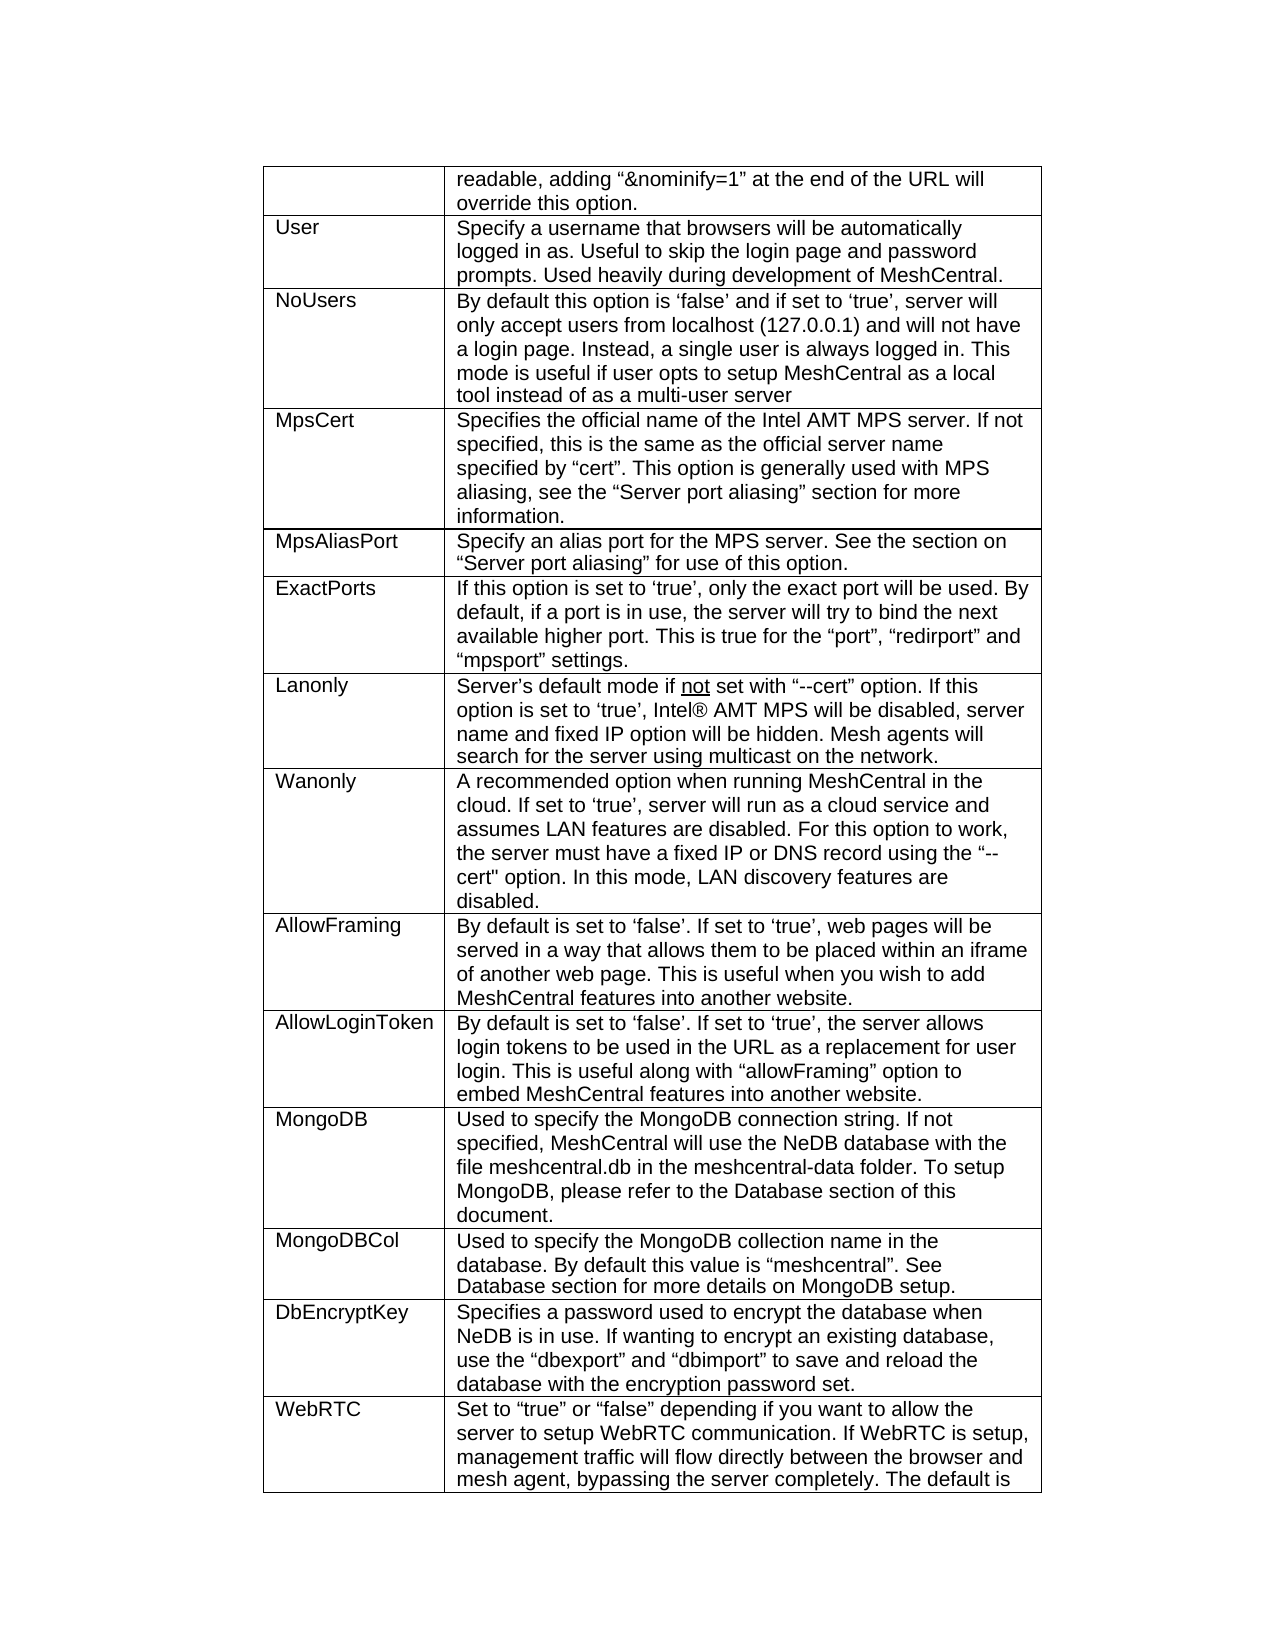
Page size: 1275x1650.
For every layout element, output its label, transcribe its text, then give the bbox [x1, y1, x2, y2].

table_cell By default is set to ‘false’. If set to ‘true’, the server allows login tokens to be used in the URL as a replacement for user login. This is useful along with “allowFraming” option to embed MeshCentral features into another website. [445, 1011, 1041, 1107]
table_cell By default this option is ‘false’ and if set to ‘true’, server will only accept users from localhost (127.0.0.1) and will not have a login page. Instead, a single user is always logged in. This mode is useful if user opts to setup MeshCentral as a local tool instead of as a multi-user server [445, 289, 1041, 407]
table_cell Server’s default mode if not set with “--cert” option. If this option is set to ‘true’, Intel® AMT MPS will be disabled, server name and fixed IP option will be hidden. Mesh agents will search for the server using multicast on the network. [445, 674, 1041, 768]
table_cell ExactPorts [264, 577, 444, 672]
table_cell NoUsers [264, 289, 444, 407]
table_cell Wanonly [264, 769, 444, 913]
table_cell Used to specify the MongoDB connection string. If not specified, MeshCentral will use the NeDB database with the file meshcentral.db in the meshcentral-data folder. To setup MongoDB, please refer to the Database section of this document. [445, 1108, 1041, 1227]
table_cell Specify an alias port for the MPS server. See the section on “Server port aliasing” for use of this option. [445, 530, 1041, 576]
table_cell AllowLoginToken [264, 1011, 444, 1107]
table_cell Used to specify the MongoDB collection name in the database. By default this value is “meshcentral”. See Database section for more details on MongoDB setup. [445, 1229, 1041, 1299]
table_header readable, adding “&nominify=1” at the end of the URL will override this option. [445, 167, 1041, 215]
table_cell AllowFraming [264, 914, 444, 1010]
table_cell User [264, 216, 444, 288]
table_cell DbEncryptKey [264, 1300, 444, 1396]
table_cell Specifies the official name of the Intel AMT MPS server. If not specified, this is the same as the official server name specified by “cert”. This option is generally used with MPS aliasing, see the “Server port aliasing” section for more information. [445, 409, 1041, 528]
table_cell WebRTC [264, 1397, 444, 1492]
table_cell A recommended option when running MeshCentral in the cloud. If set to ‘true’, server will run as a cloud service and assumes LAN features are disabled. For this option to work, the server must have a fixed IP or DNS record using the “-- cert" option. In this mode, LAN discovery features are disabled. [445, 769, 1041, 913]
table_header [264, 167, 444, 215]
table_cell Lanonly [264, 674, 444, 768]
table_cell MongoDB [264, 1108, 444, 1227]
table_cell MongoDBCol [264, 1229, 444, 1299]
table_cell By default is set to ‘false’. If set to ‘true’, web pages will be served in a way that allows them to be placed within an iframe of another web page. This is useful when you wish to add MeshCentral features into another website. [445, 914, 1041, 1010]
table_cell MpsCert [264, 409, 444, 528]
table_cell Specify a username that browsers will be automatically logged in as. Useful to skip the login page and password prompts. Used heavily during development of MeshCentral. [445, 216, 1041, 288]
table_cell MpsAliasPort [264, 530, 444, 576]
table_cell Specifies a password used to encrypt the database when NeDB is in use. If wanting to encrypt an existing database, use the “dbexport” and “dbimport” to save and reload the database with the encryption password set. [445, 1300, 1041, 1396]
table_cell Set to “true” or “false” depending if you want to allow the server to setup WebRTC communication. If WebRTC is setup, management traffic will flow directly between the browser and mesh agent, bypassing the server completely. The default is [445, 1397, 1041, 1492]
table_cell If this option is set to ‘true’, only the exact port will be used. By default, if a port is in use, the server will try to bind the next available higher port. This is true for the “port”, “redirport” and “mpsport” settings. [445, 577, 1041, 672]
